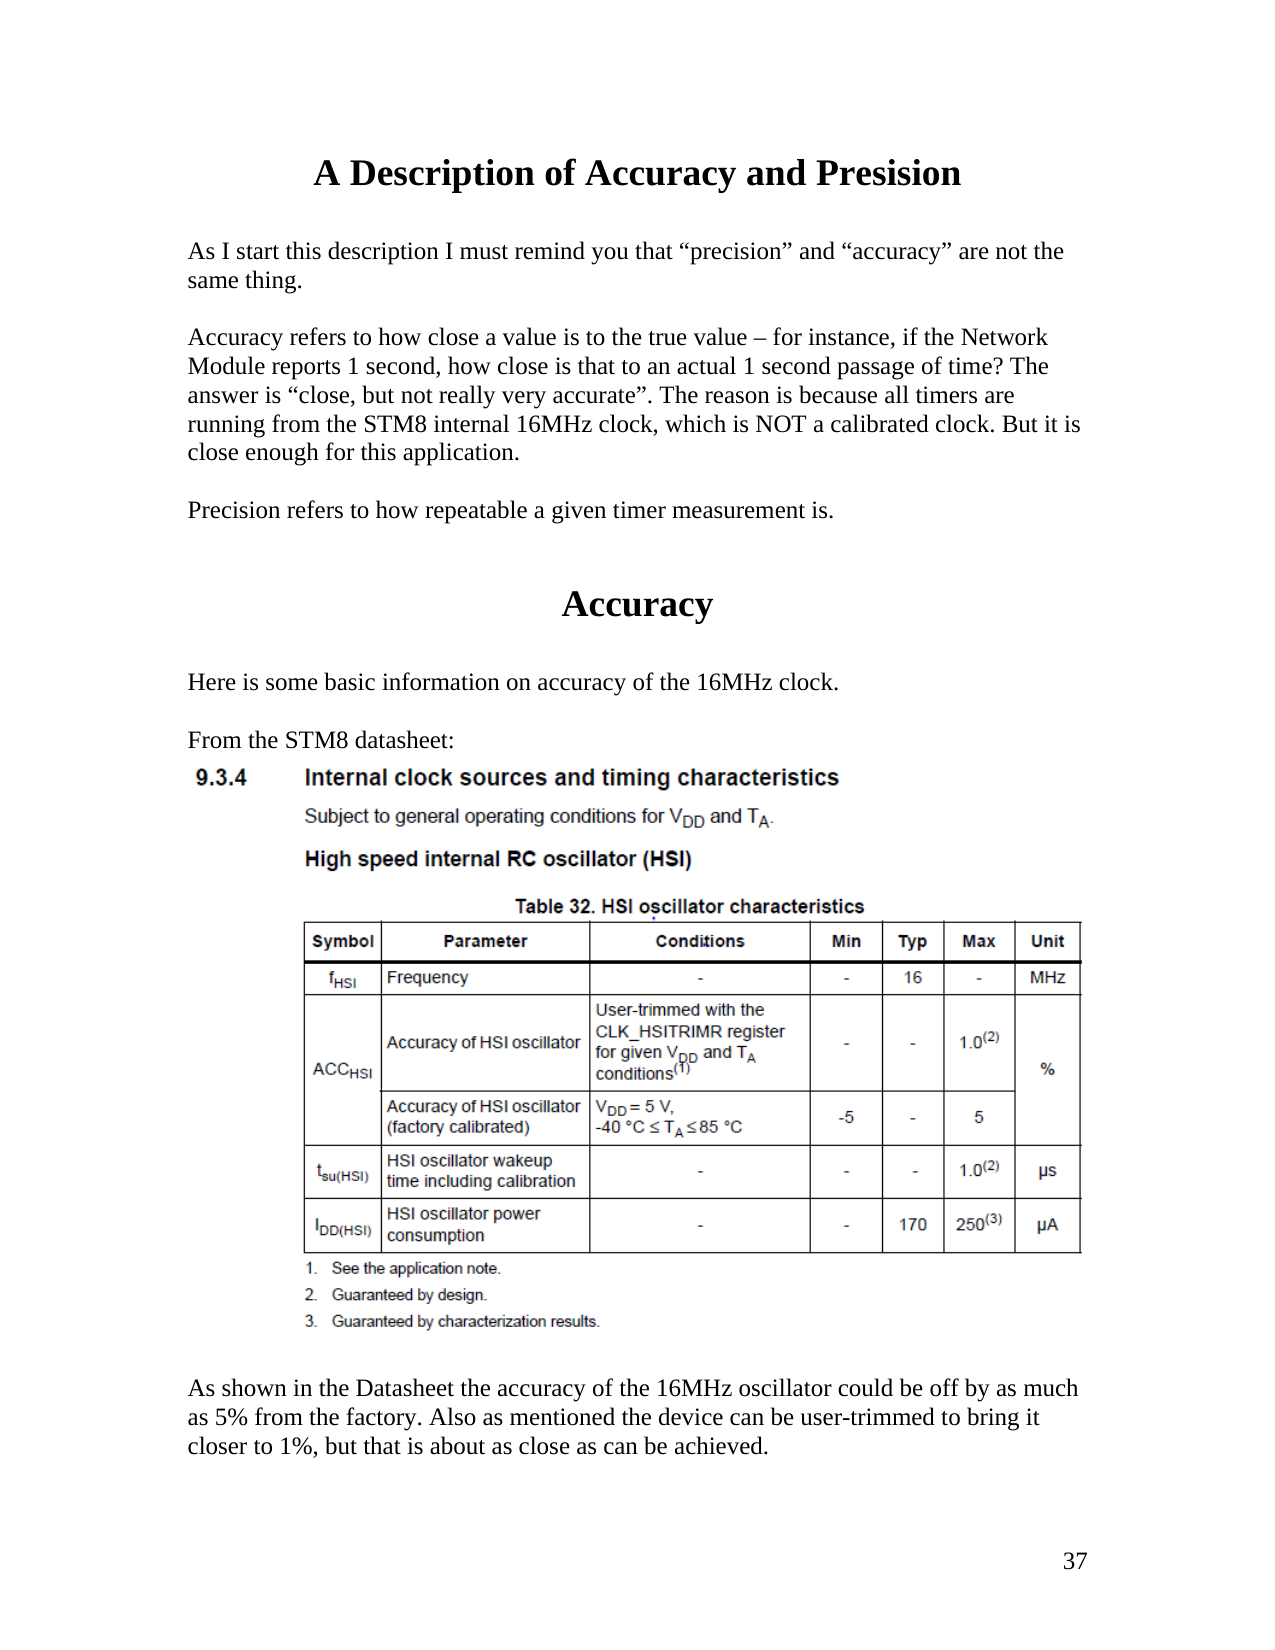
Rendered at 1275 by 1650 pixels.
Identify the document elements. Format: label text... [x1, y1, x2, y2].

text Accuracy refers to how close a value is to the true value – for instance, if the Network Module reports 1 second, how close is that to an actual 1 second passage of time? The answer is “close, but not really very accurate”. The reason is because all timers are running from the STM8 internal 16MHz clock, which is NOT a calibrated clock. But it is close enough for this application. [187, 322, 1087, 466]
text As shown in the Datasheet the accuracy of the 16MHz oscillator could be off by as much as 5% from the factory. Also as mentioned the device can be user-trimmed to bring it closer to 1%, but that is about as close as can be achieved. [187, 1373, 1087, 1459]
text From the STM8 datasheet: [187, 725, 1087, 753]
text Precision refers to how repeatable a given timer measurement is. [187, 495, 1087, 524]
picture [187, 753, 1088, 1345]
text Here is some basic information on accuracy of the 16MHz clock. [187, 667, 1087, 696]
text A Description of Accuracy and Presision [187, 150, 1087, 193]
text Accuracy [187, 581, 1087, 624]
text As I start this description I must remind you that “precision” and “accuracy” are not the same thing. [187, 236, 1087, 294]
